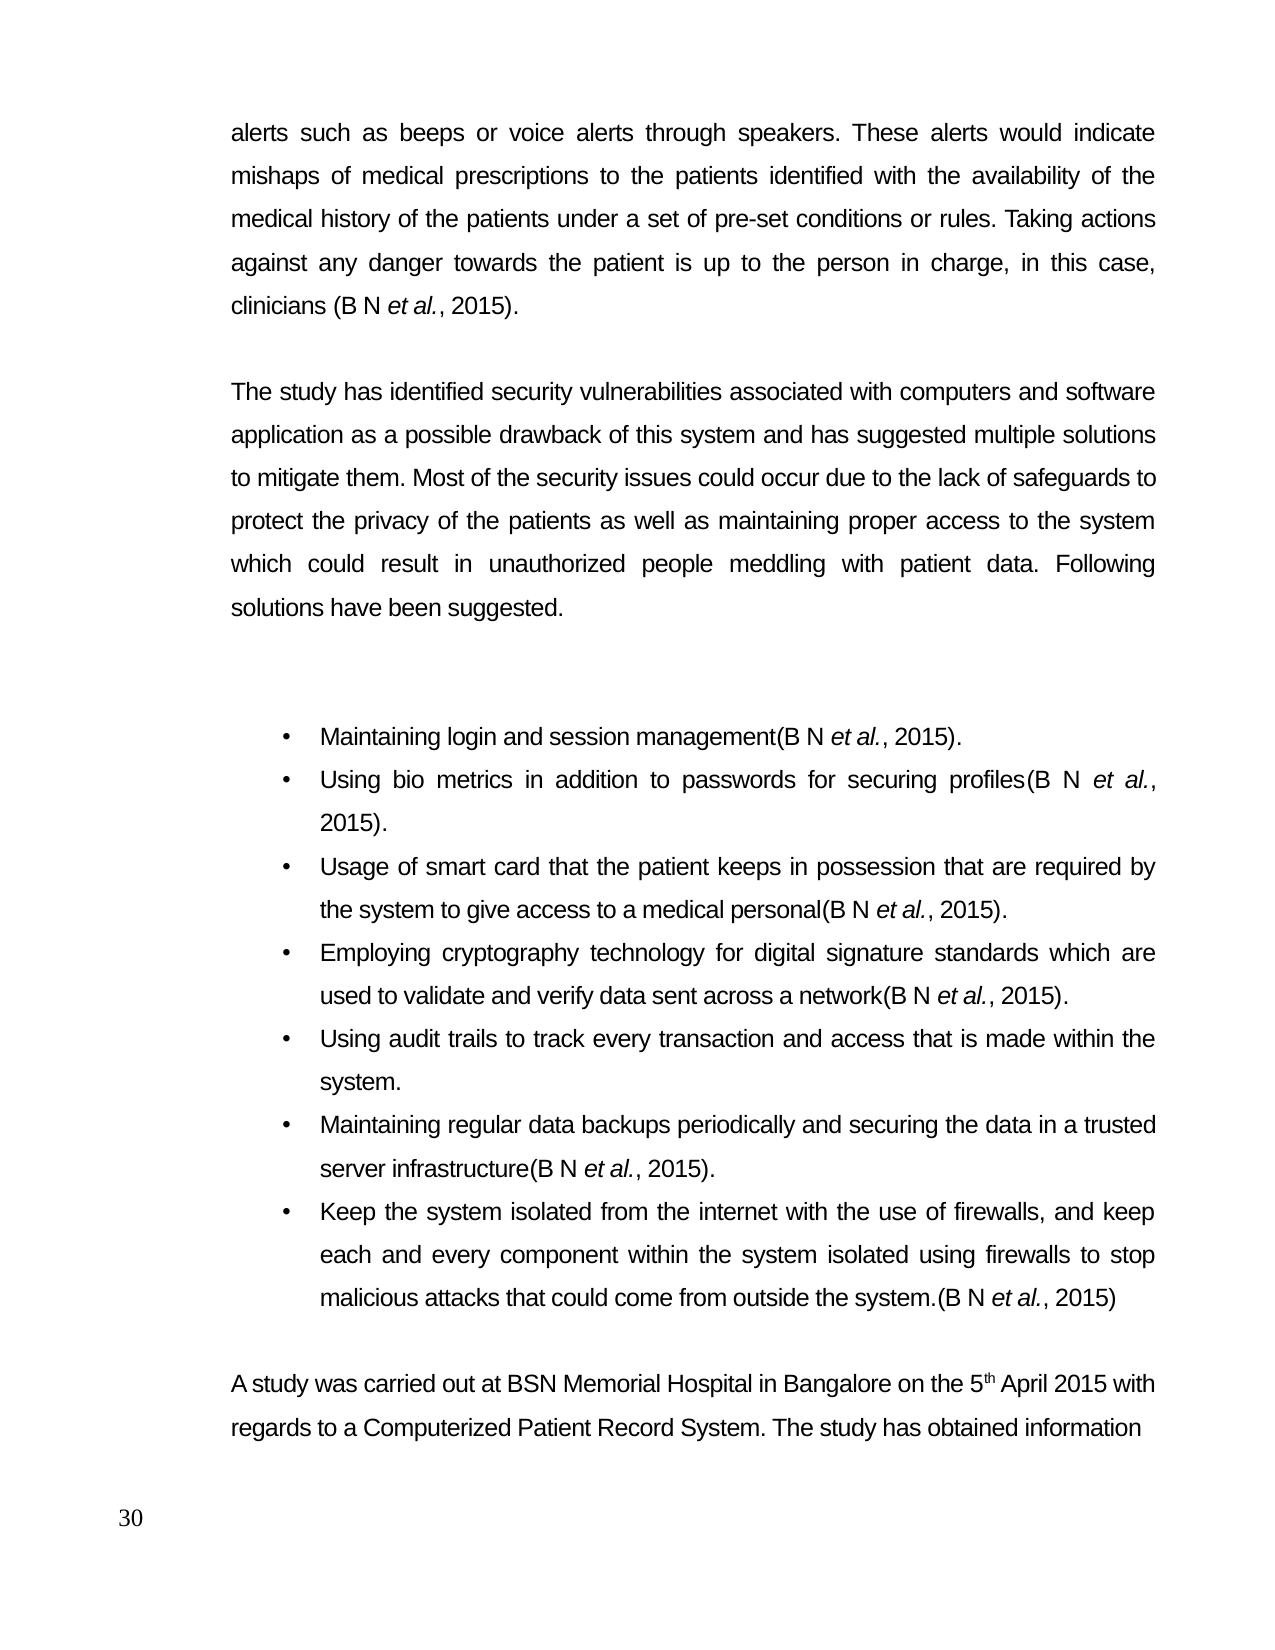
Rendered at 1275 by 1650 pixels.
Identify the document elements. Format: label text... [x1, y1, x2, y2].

text alerts such as beeps or voice alerts through speakers. These alerts would indicate mishaps of medical prescriptions to the patients identified with the availability of the medical history of the patients under a set of pre-set conditions or rules. Taking actions against any danger towards the patient is up to the person in charge, in this case, clinicians (B N et al., 2015)⁠. [231, 118, 1157, 319]
list Employing cryptography technology for digital signature standards which are used to validate and verify data sent across a network(B N et al., 2015)⁠. [282, 938, 1157, 1010]
list Maintaining regular data backups periodically and securing the data in a trusted server infrastructure(B N et al., 2015)⁠. [282, 1111, 1157, 1182]
list Using bio metrics in addition to passwords for securing profiles(B N et al., 2015)⁠. [282, 765, 1157, 837]
list Keep the system isolated from the internet with the use of firewalls, and keep each and every component within the system isolated using firewalls to stop malicious attacks that could come from outside the system.(B N et al., 2015)⁠ [282, 1197, 1157, 1312]
list Maintaining login and session management(B N et al., 2015)⁠. [282, 722, 1157, 751]
list Using audit trails to track every transaction and access that is made within the system. [282, 1024, 1157, 1096]
text A study was carried out at BSN Memorial Hospital in Bangalore on the 5th April 2015 with regards to a Computerized Patient Record System. The study has obtained information [231, 1369, 1157, 1441]
text The study has identified security vulnerabilities associated with computers and software application as a possible drawback of this system and has suggested multiple solutions to mitigate them. Most of the security issues could occur due to the lack of safeguards to protect the privacy of the patients as well as maintaining proper access to the system which could result in unauthorized people meddling with patient data. Following solutions have been suggested. [231, 377, 1157, 621]
list Usage of smart card that the patient keeps in possession that are required by the system to give access to a medical personal(B N et al., 2015)⁠. [282, 851, 1157, 923]
